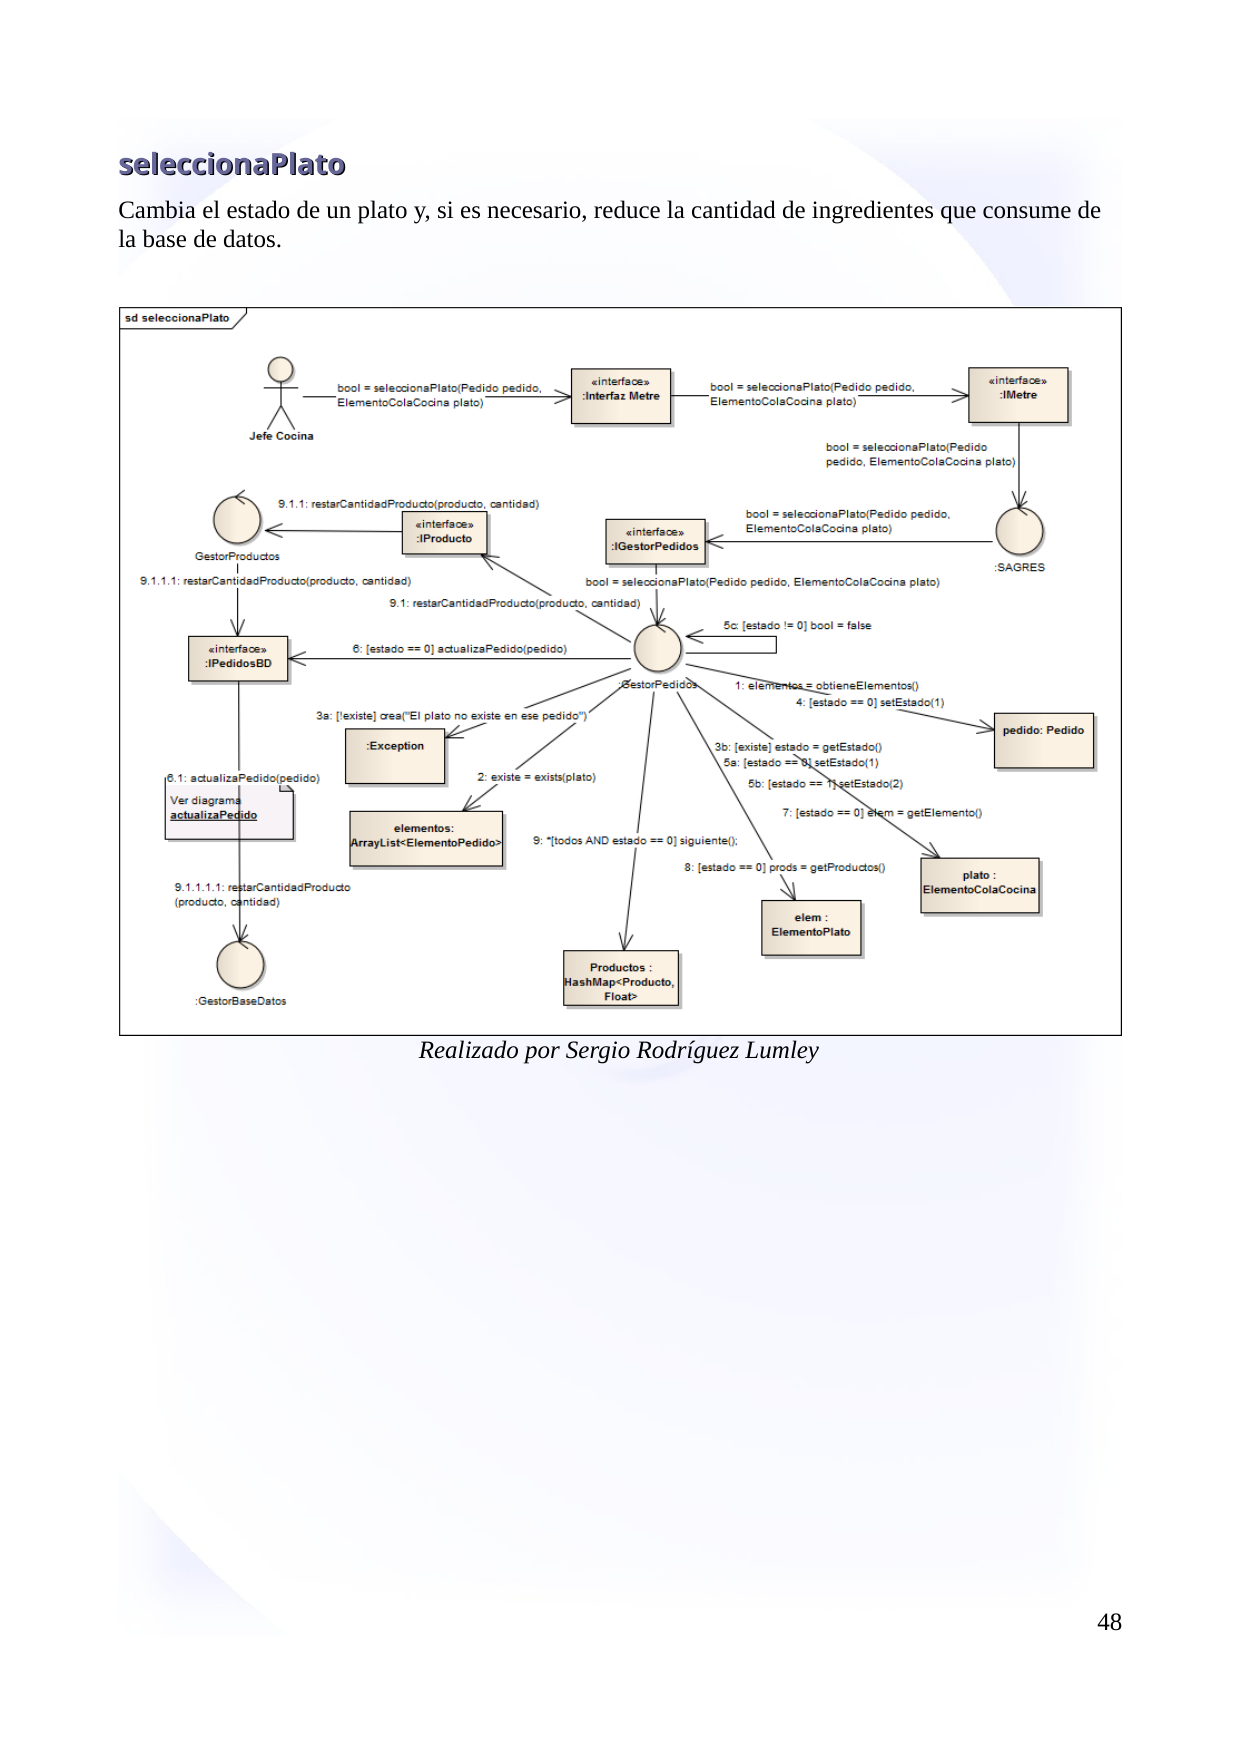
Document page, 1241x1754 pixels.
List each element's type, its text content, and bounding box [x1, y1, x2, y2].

picture [118, 118, 1122, 143]
subtitle seleccionaPlato [118, 143, 1122, 183]
picture [118, 183, 1122, 195]
picture [118, 253, 1122, 1036]
text Cambia el estado de un plato y, si es necesario, reduce la cantidad de ingredientes que consume de la base de datos. [118, 195, 1122, 253]
text Realizado por Sergio Rodríguez Lumley [118, 1036, 1122, 1064]
picture [118, 1064, 1122, 1636]
